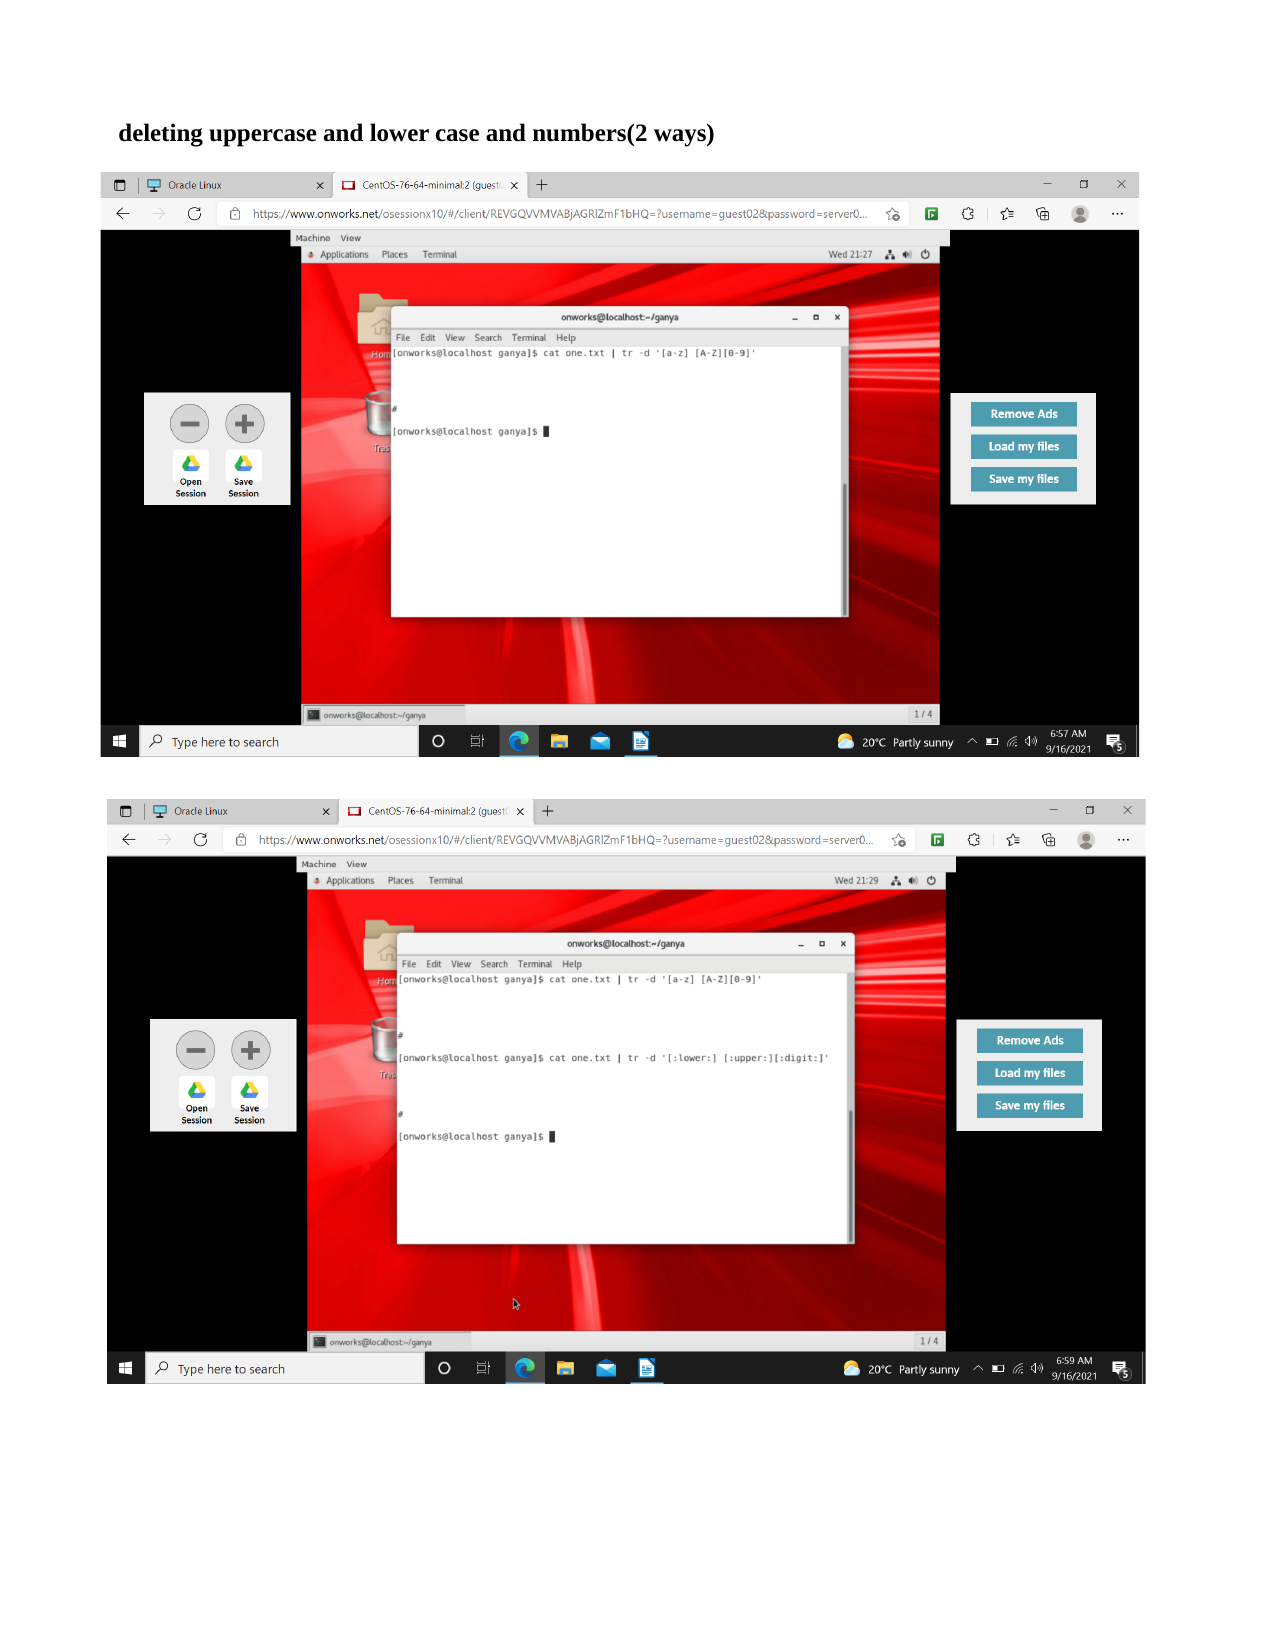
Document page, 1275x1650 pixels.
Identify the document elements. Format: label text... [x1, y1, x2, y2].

picture [107, 799, 1146, 1384]
text deleting uppercase and lower case and numbers(2 ways) [118, 118, 1157, 147]
picture [100, 172, 1140, 757]
